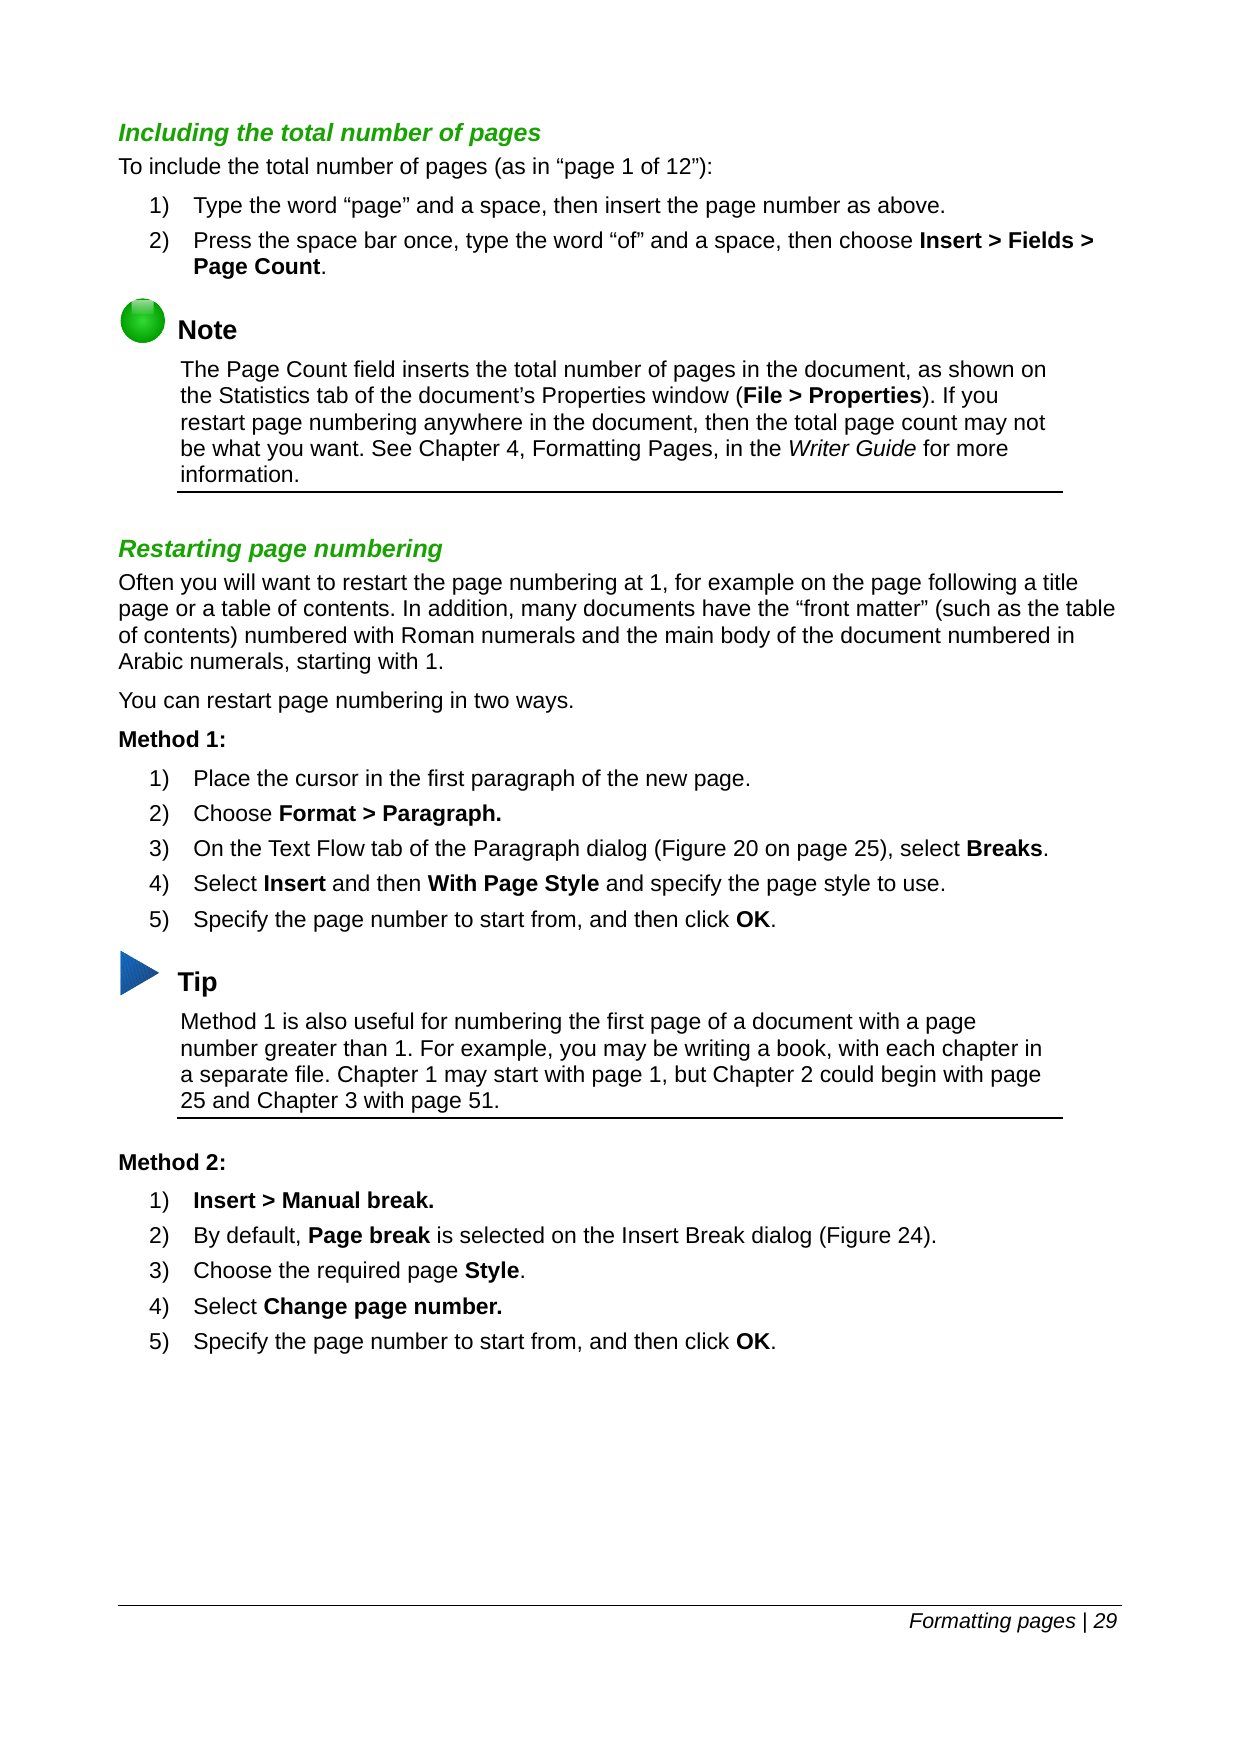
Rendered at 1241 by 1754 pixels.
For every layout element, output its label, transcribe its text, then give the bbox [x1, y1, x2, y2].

list Place the cursor in the first paragraph of the new page. [169, 765, 1122, 791]
list Choose Format > Paragraph. [169, 800, 1122, 826]
list Press the space bar once, type the word “of” and a space, then choose Insert > Fields > Page Count. [169, 227, 1122, 279]
list Type the word “page” and a space, then insert the page number as above. [169, 192, 1122, 218]
list Specify the page number to start from, and then click OK. [169, 1328, 1122, 1354]
text Often you will want to restart the page numbering at 1, for example on the page following a title page or a table of contents. In addition, many documents have the “front matter” (such as the table of contents) numbered with Roman numerals and the main body of the document numbered in Arabic numerals, starting with 1. [118, 569, 1122, 674]
subtitle Including the total number of pages [118, 118, 1122, 147]
text To include the total number of pages (as in “page 1 of 12”): [118, 153, 1122, 179]
text You can restart page numbering in two ways. [118, 687, 1122, 713]
text The Page Count field inserts the total number of pages in the document, as shown on the Statistics tab of the document’s Properties window (File > Properties). If you restart page numbering anywhere in the document, then the total page count may not be what you want. See Chapter 4, Formatting Pages, in the Writer Guide for more information. [177, 353, 1063, 491]
text Method 2: [118, 1149, 1122, 1175]
list Choose the required page Style. [169, 1257, 1122, 1284]
list By default, Page break is selected on the Insert Break dialog (Figure 24). [169, 1222, 1122, 1248]
text Method 1: [118, 726, 1122, 752]
subtitle Restarting page numbering [118, 534, 1122, 563]
list Select Insert and then With Page Style and specify the page style to use. [169, 870, 1122, 897]
subtitle Tip [118, 948, 1122, 998]
text Method 1 is also useful for numbering the first page of a document with a page number greater than 1. For example, you may be writing a book, with each chapter in a separate file. Chapter 1 may start with page 1, but Chapter 2 could begin with page 25 and Chapter 3 with page 51. [177, 1005, 1063, 1117]
subtitle Note [118, 296, 1122, 345]
list Select Change page number. [169, 1293, 1122, 1319]
list Insert > Manual break. [169, 1187, 1122, 1213]
list Specify the page number to start from, and then click OK. [169, 906, 1122, 932]
list On the Text Flow tab of the Paragraph dialog (Figure 20 on page 25), select Breaks. [169, 835, 1122, 861]
